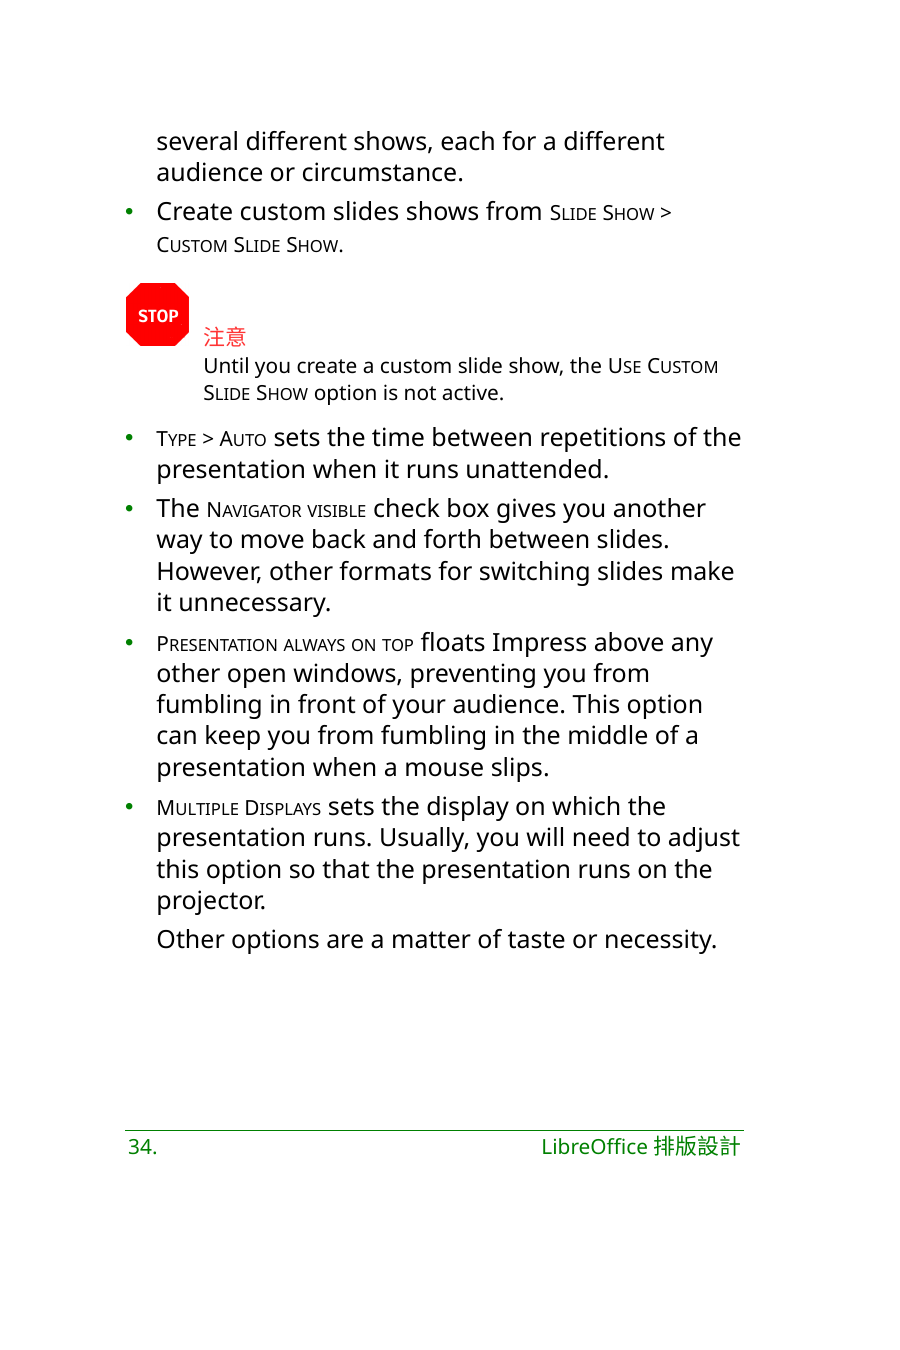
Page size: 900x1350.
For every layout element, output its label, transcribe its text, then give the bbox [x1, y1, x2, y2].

list several different shows, each for a different audience or circumstance. [125, 125, 744, 187]
list Create custom slides shows from Slide Show > Custom Slide Show. [125, 196, 744, 258]
list The Navigator visible check box gives you another way to move back and forth between slides. However, other formats for switching slides make it unnecessary. [125, 493, 744, 618]
list 注意 [125, 282, 744, 352]
list Presentation always on top floats Impress above any other open windows, preventing you from fumbling in front of your audience. This option can keep you from fumbling in the middle of a presentation when a mouse slips. [125, 626, 744, 782]
list Type > Auto sets the time between repetitions of the presentation when it runs unattended. [125, 422, 744, 484]
list Multiple Displays sets the display on which the presentation runs. Usually, you will need to adjust this option so that the presentation runs on the projector. [125, 791, 744, 916]
list Other options are a matter of taste or necessity. [125, 924, 744, 955]
picture [126, 283, 189, 346]
text Until you create a custom slide show, the Use Custom Slide Show option is not active. [203, 352, 744, 406]
